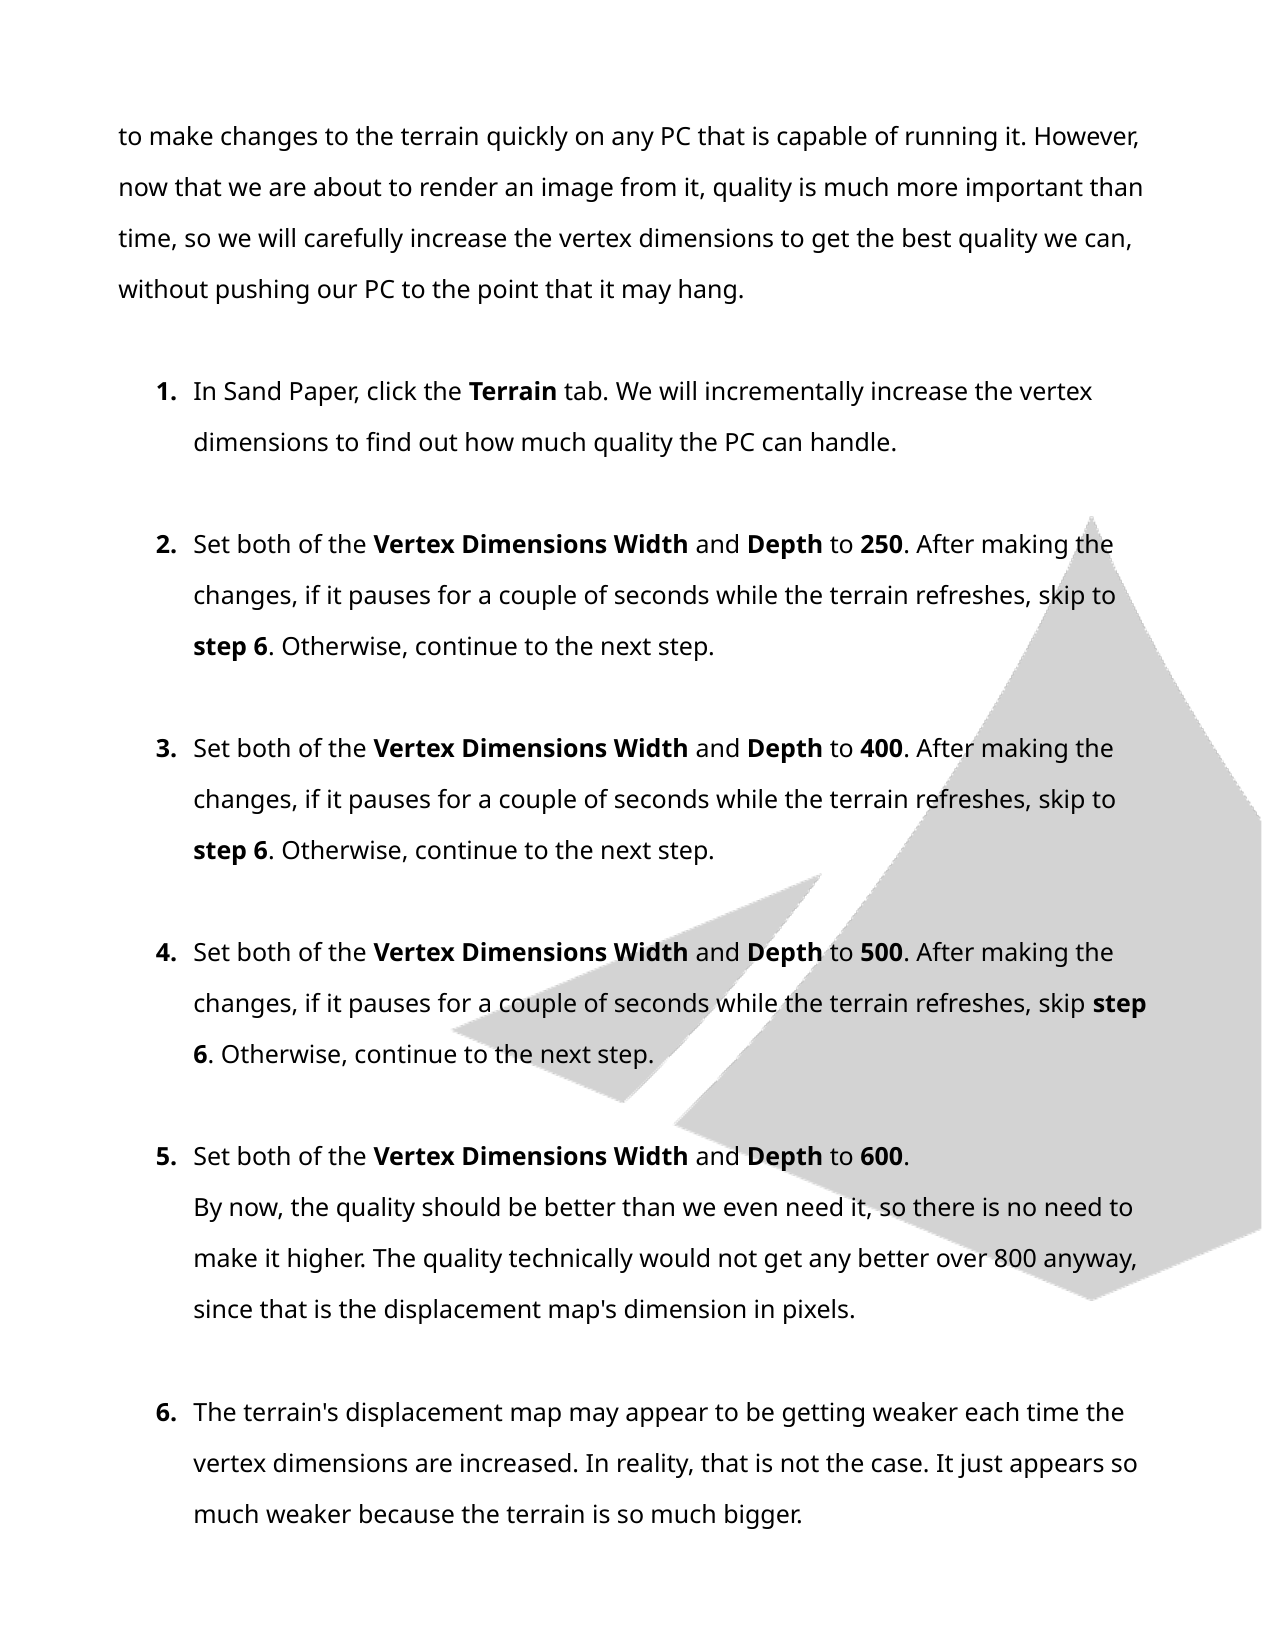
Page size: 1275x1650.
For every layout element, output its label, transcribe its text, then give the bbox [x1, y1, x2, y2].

list Set both of the Vertex Dimensions Width and Depth to 400. After making the changes, if it pauses for a couple of seconds while the terrain refreshes, skip to step 6. Otherwise, continue to the next step. [156, 731, 428, 867]
list The terrain's displacement map may appear to be getting weaker each time the vertex dimensions are increased. In reality, that is not the case. It just appears so much weaker because the terrain is so much bigger. [156, 1394, 1157, 1530]
list In Sand Paper, click the Terrain tab. We will incrementally increase the vertex dimensions to find out how much quality the PC can handle. [156, 373, 1157, 458]
list now look similar to Figure 24. If it does not, feel free to undo and [428, 487, 1262, 1321]
list Set both of the Vertex Dimensions Width and Depth to 500. After making the changes, if it pauses for a couple of seconds while the terrain refreshes, skip step 6. Otherwise, continue to the next step. [156, 935, 428, 1071]
text to make changes to the terrain quickly on any PC that is capable of running it. However, now that we are about to render an image from it, quality is much more important than time, so we will carefully increase the vertex dimensions to get the best quality we can, without pushing our PC to the point that it may hang. [118, 118, 1157, 305]
list Set both of the Vertex Dimensions Width and Depth to 600. [156, 1139, 428, 1173]
list Set both of the Vertex Dimensions Width and Depth to 250. After making the changes, if it pauses for a couple of seconds while the terrain refreshes, skip to step 6. Otherwise, continue to the next step. [156, 526, 428, 663]
list By now, the quality should be better than we even need it, so there is no need to make it higher. The quality technically would not get any better over 800 anyway, since that is the displacement map's dimension in pixels. [156, 1190, 1157, 1326]
